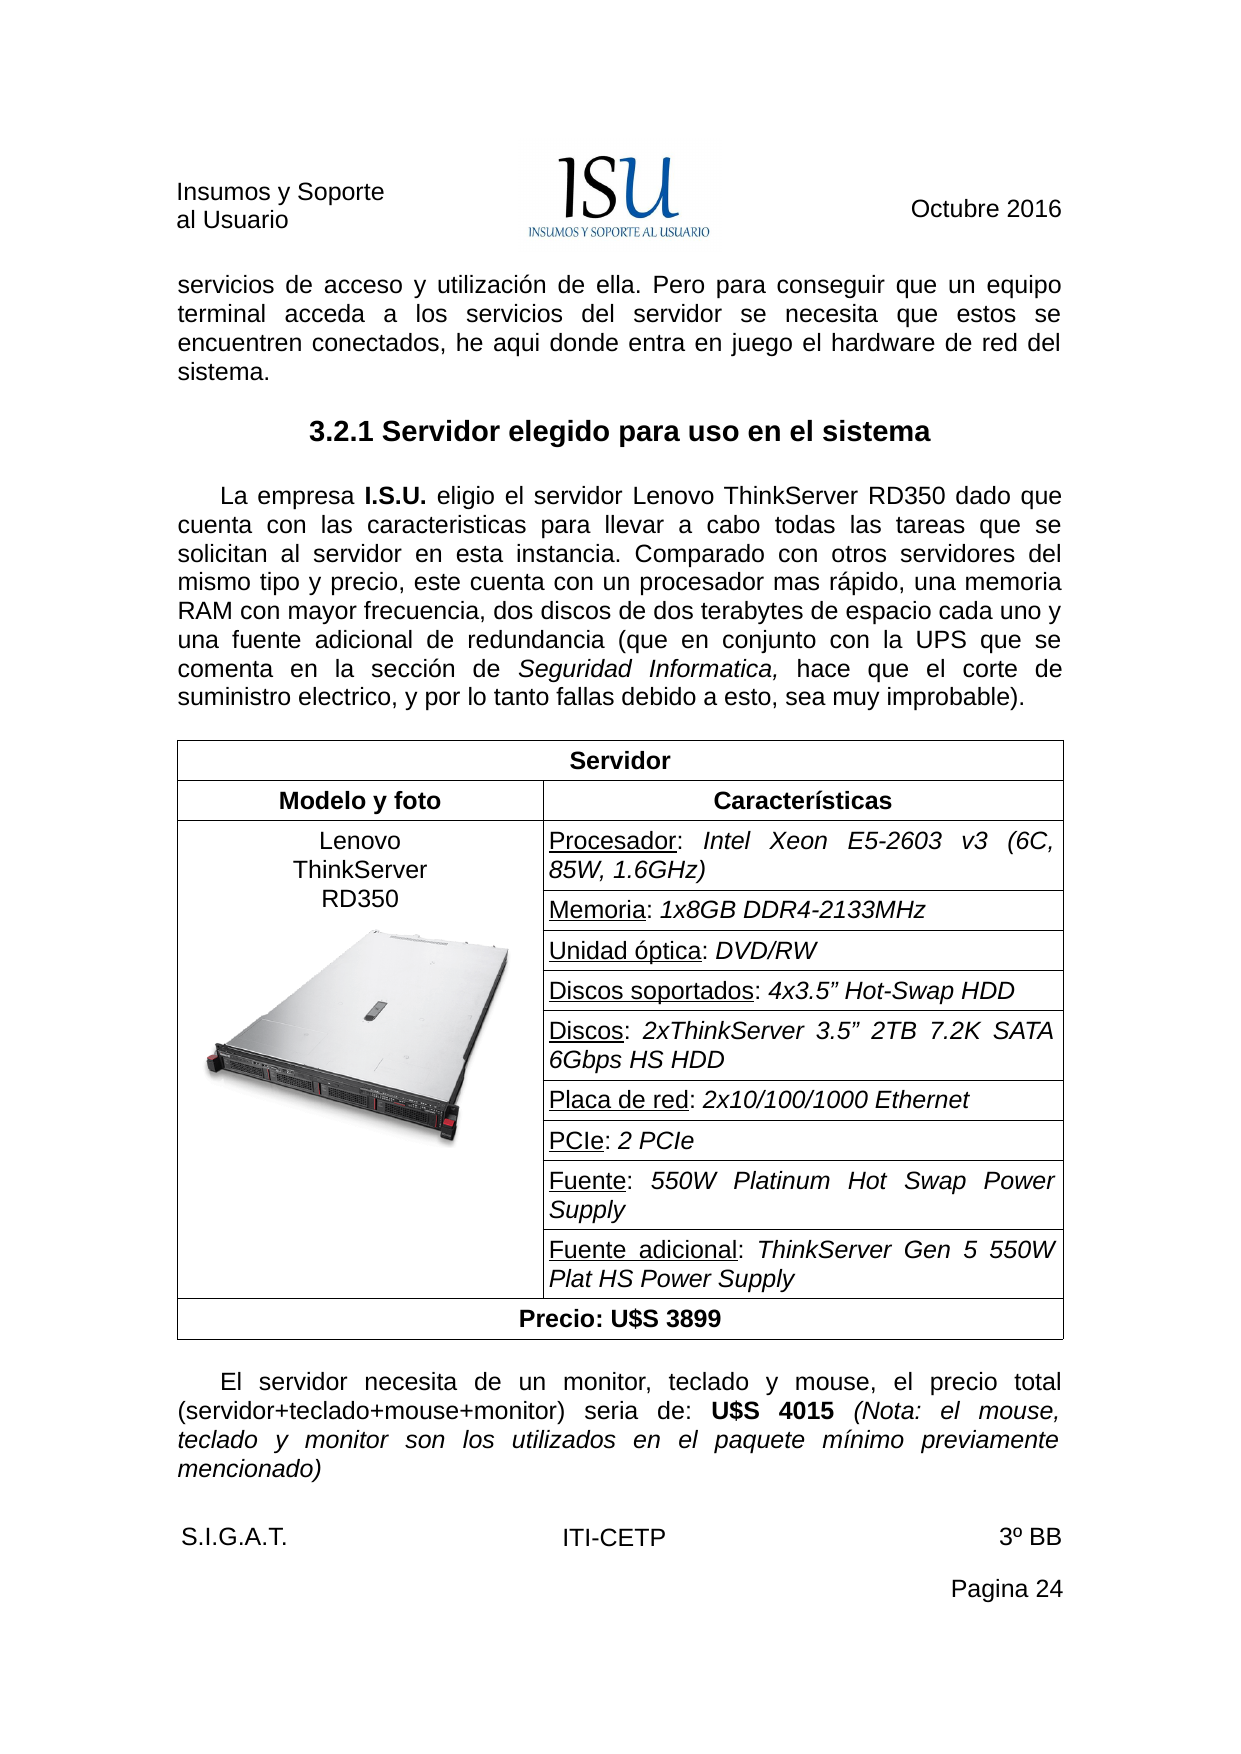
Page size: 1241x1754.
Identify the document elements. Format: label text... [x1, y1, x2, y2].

table_cell Precio: U$S 3899 [178, 1299, 1063, 1338]
table_cell Discos: 2xThinkServer 3.5” 2TB 7.2K SATA 6Gbps HS HDD [544, 1011, 1063, 1079]
table_cell Unidad óptica: DVD/RW [544, 931, 1063, 970]
text 3.2.1 Servidor elegido para uso en el sistema [177, 414, 1063, 447]
table_cell Placa de red: 2x10/100/1000 Ethernet [544, 1081, 1063, 1120]
table_cell Características [544, 781, 1063, 820]
table_cell Fuente adicional: ThinkServer Gen 5 550W Plat HS Power Supply [544, 1230, 1063, 1298]
picture [200, 929, 520, 1148]
picture [517, 138, 723, 252]
table_cell PCIe: 2 PCIe [544, 1121, 1063, 1160]
table_cell Procesador: Intel Xeon E5-2603 v3 (6C, 85W, 1.6GHz) [544, 821, 1063, 889]
text servicios de acceso y utilización de ella. Pero para conseguir que un equipo terminal acceda a los servicios del servidor se necesita que estos se encuentren conectados, he aqui donde entra en juego el hardware de red del sistema. [177, 270, 1063, 385]
text El servidor necesita de un monitor, teclado y mouse, el precio total (servidor+teclado+mouse+monitor) seria de: U$S 4015 (Nota: el mouse, teclado y monitor son los utilizados en el paquete mínimo previamente mencionado) [177, 1367, 1063, 1482]
table_cell Modelo y foto [178, 781, 543, 820]
table_cell Discos soportados: 4x3.5” Hot-Swap HDD [544, 971, 1063, 1010]
text La empresa I.S.U. eligio el servidor Lenovo ThinkServer RD350 dado que cuenta con las caracteristicas para llevar a cabo todas las tareas que se solicitan al servidor en esta instancia. Comparado con otros servidores del mismo tipo y precio, este cuenta con un procesador mas rápido, una memoria RAM con mayor frecuencia, dos discos de dos terabytes de espacio cada uno y una fuente adicional de redundancia (que en conjunto con la UPS que se comenta en la sección de Seguridad Informatica, hace que el corte de suministro electrico, y por lo tanto fallas debido a esto, sea muy improbable). [177, 481, 1063, 711]
table_header Servidor [178, 741, 1063, 780]
table_cell Lenovo ThinkServer RD350 [178, 821, 543, 1298]
table_cell Fuente: 550W Platinum Hot Swap Power Supply [544, 1161, 1063, 1229]
table_cell Memoria: 1x8GB DDR4-2133MHz [544, 891, 1063, 930]
